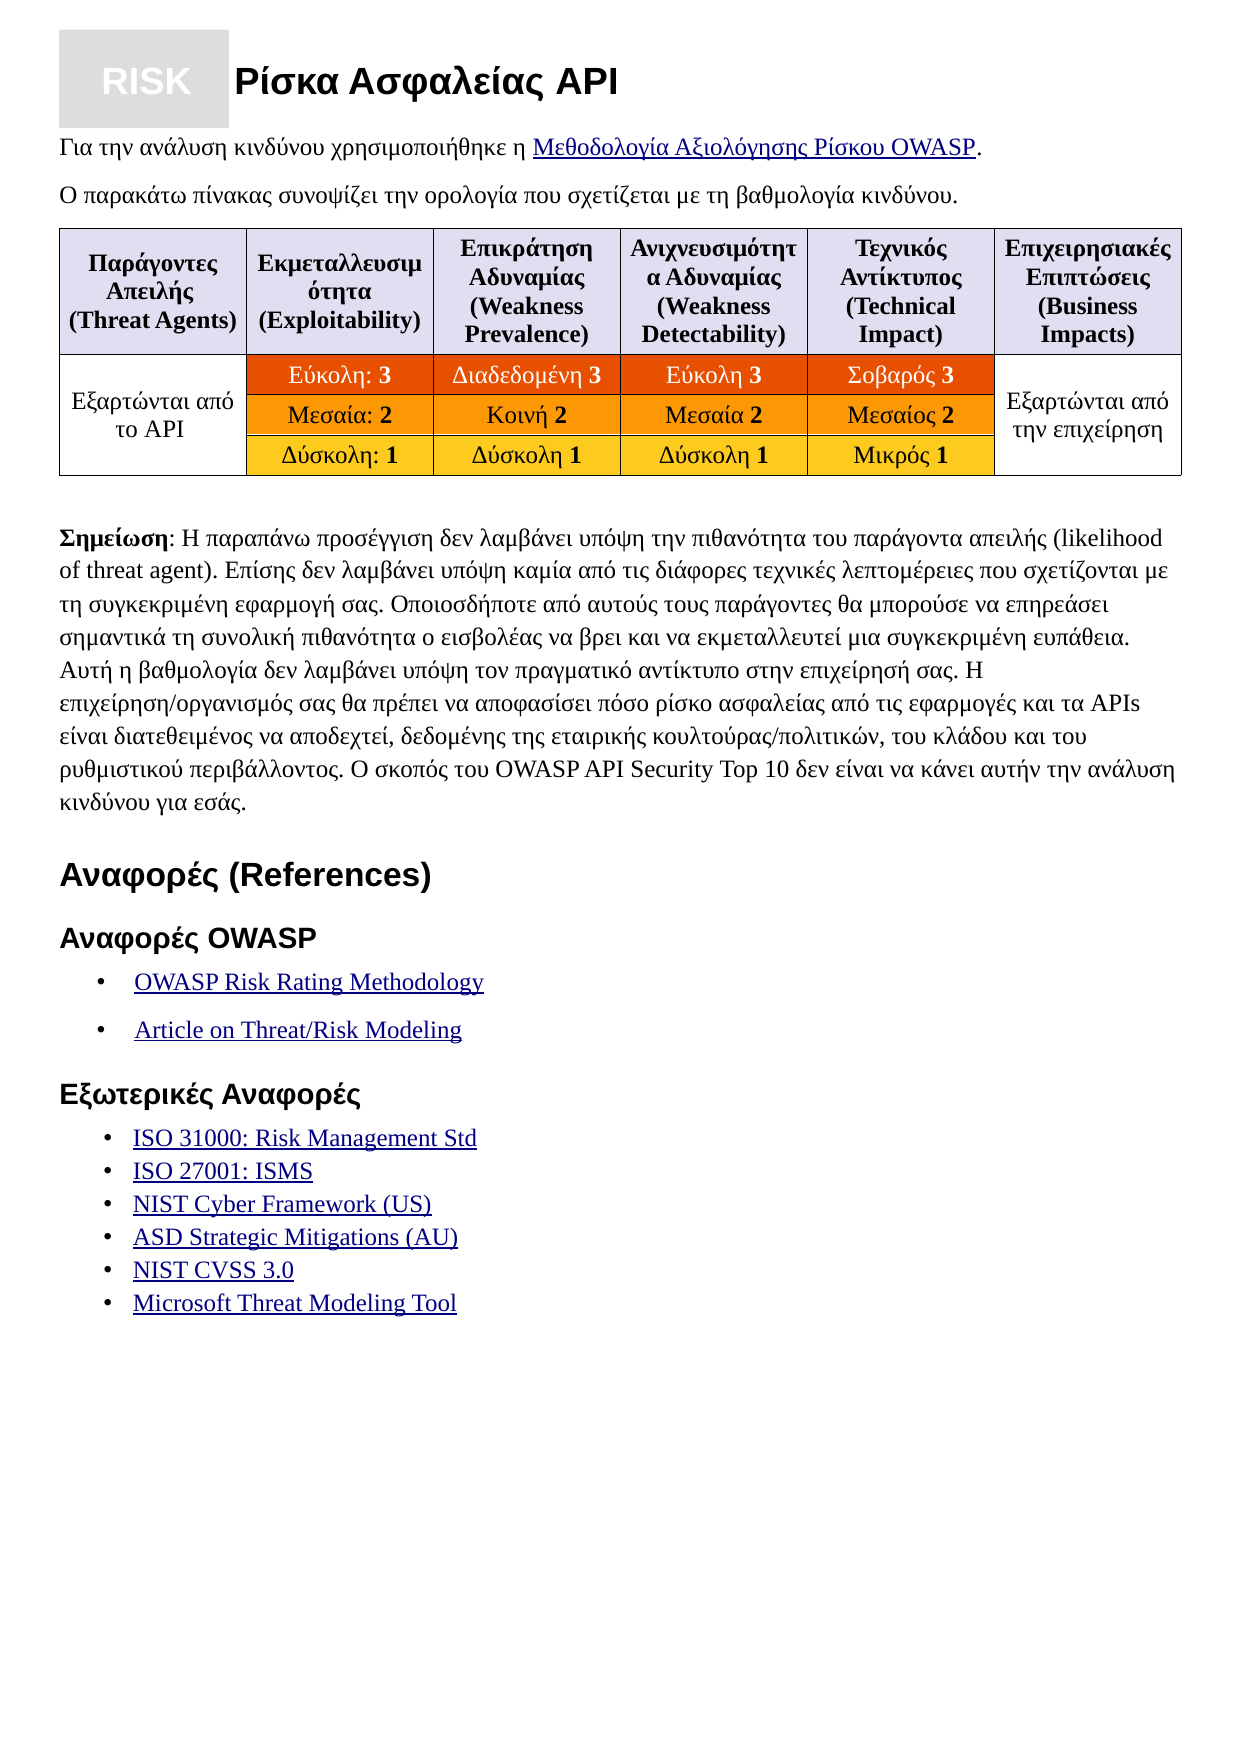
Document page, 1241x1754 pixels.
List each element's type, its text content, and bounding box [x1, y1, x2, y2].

list ASD Strategic Mitigations (AU) [103, 1222, 1181, 1251]
text Σημείωση: Η παραπάνω προσέγγιση δεν λαμβάνει υπόψη την πιθανότητα του παράγοντα απειλής (likelihood of threat agent). Επίσης δεν λαμβάνει υπόψη καμία από τις διάφορες τεχνικές λεπτομέρειες που σχετίζονται με τη συγκεκριμένη εφαρμογή σας. Οποιοσδήποτε από αυτούς τους παράγοντες θα μπορούσε να επηρεάσει σημαντικά τη συνολική πιθανότητα ο εισβολέας να βρει και να εκμεταλλευτεί μια συγκεκριμένη ευπάθεια. Αυτή η βαθμολογία δεν λαμβάνει υπόψη τον πραγματικό αντίκτυπο στην επιχείρησή σας. Η επιχείρηση/οργανισμός σας θα πρέπει να αποφασίσει πόσο ρίσκο ασφαλείας από τις εφαρμογές και τα APIs είναι διατεθειμένος να αποδεχτεί, δεδομένης της εταιρικής κουλτούρας/πολιτικών, του κλάδου και του ρυθμιστικού περιβάλλοντος. Ο σκοπός του OWASP API Security Top 10 δεν είναι να κάνει αυτήν την ανάλυση κινδύνου για εσάς. [59, 523, 1181, 816]
list ISO 27001: ISMS [103, 1156, 1181, 1185]
table_cell Εξαρτώνται από το API [60, 355, 246, 475]
subtitle Εξωτερικές Αναφορές [59, 1077, 1181, 1111]
table_cell Εξαρτώνται από την επιχείρηση [995, 355, 1181, 475]
table_cell Μεσαία: 2 [247, 395, 433, 434]
table_cell Δύσκολη 1 [621, 436, 807, 475]
subtitle Αναφορές (References) [59, 855, 1181, 894]
list Microsoft Threat Modeling Tool [103, 1288, 1181, 1317]
table_cell Δύσκολη: 1 [247, 436, 433, 475]
subtitle Αναφορές OWASP [59, 921, 1181, 955]
table_header Επικράτηση Αδυναμίας (Weakness Prevalence) [434, 229, 620, 354]
text Ο παρακάτω πίνακας συνοψίζει την ορολογία που σχετίζεται με τη βαθμολογία κινδύνου. [59, 180, 1181, 208]
table_cell Κοινή 2 [434, 395, 620, 434]
table_cell Διαδεδομένη 3 [434, 355, 620, 394]
list OWASP Risk Rating Methodology [97, 967, 1181, 996]
table_cell Δύσκολη 1 [434, 436, 620, 475]
table_cell Μεσαία 2 [621, 395, 807, 434]
list NIST CVSS 3.0 [103, 1255, 1181, 1284]
text Για την ανάλυση κινδύνου χρησιμοποιήθηκε η Mεθοδολογία Αξιολόγησης Ρίσκου OWASP. [59, 132, 1181, 161]
list ISO 31000: Risk Management Std [103, 1123, 1181, 1152]
table_cell Μεσαίος 2 [808, 395, 994, 434]
table_header Εκμεταλλευσιμότητα (Exploitability) [247, 229, 433, 354]
table_cell Εύκολη 3 [621, 355, 807, 394]
table_cell Σοβαρός 3 [808, 355, 994, 394]
list Article on Threat/Risk Modeling [97, 1015, 1181, 1043]
table_cell Εύκολη: 3 [247, 355, 433, 394]
table_header Ανιχνευσιμότητα Αδυναμίας (Weakness Detectability) [621, 229, 807, 354]
table_header Παράγοντες Απειλής (Threat Agents) [60, 229, 246, 354]
table_header Επιχειρησιακές Επιπτώσεις (Business Impacts) [995, 229, 1181, 354]
list NIST Cyber Framework (US) [103, 1189, 1181, 1218]
table_header Τεχνικός Αντίκτυπος (Technical Impact) [808, 229, 994, 354]
table_cell Μικρός 1 [808, 436, 994, 475]
